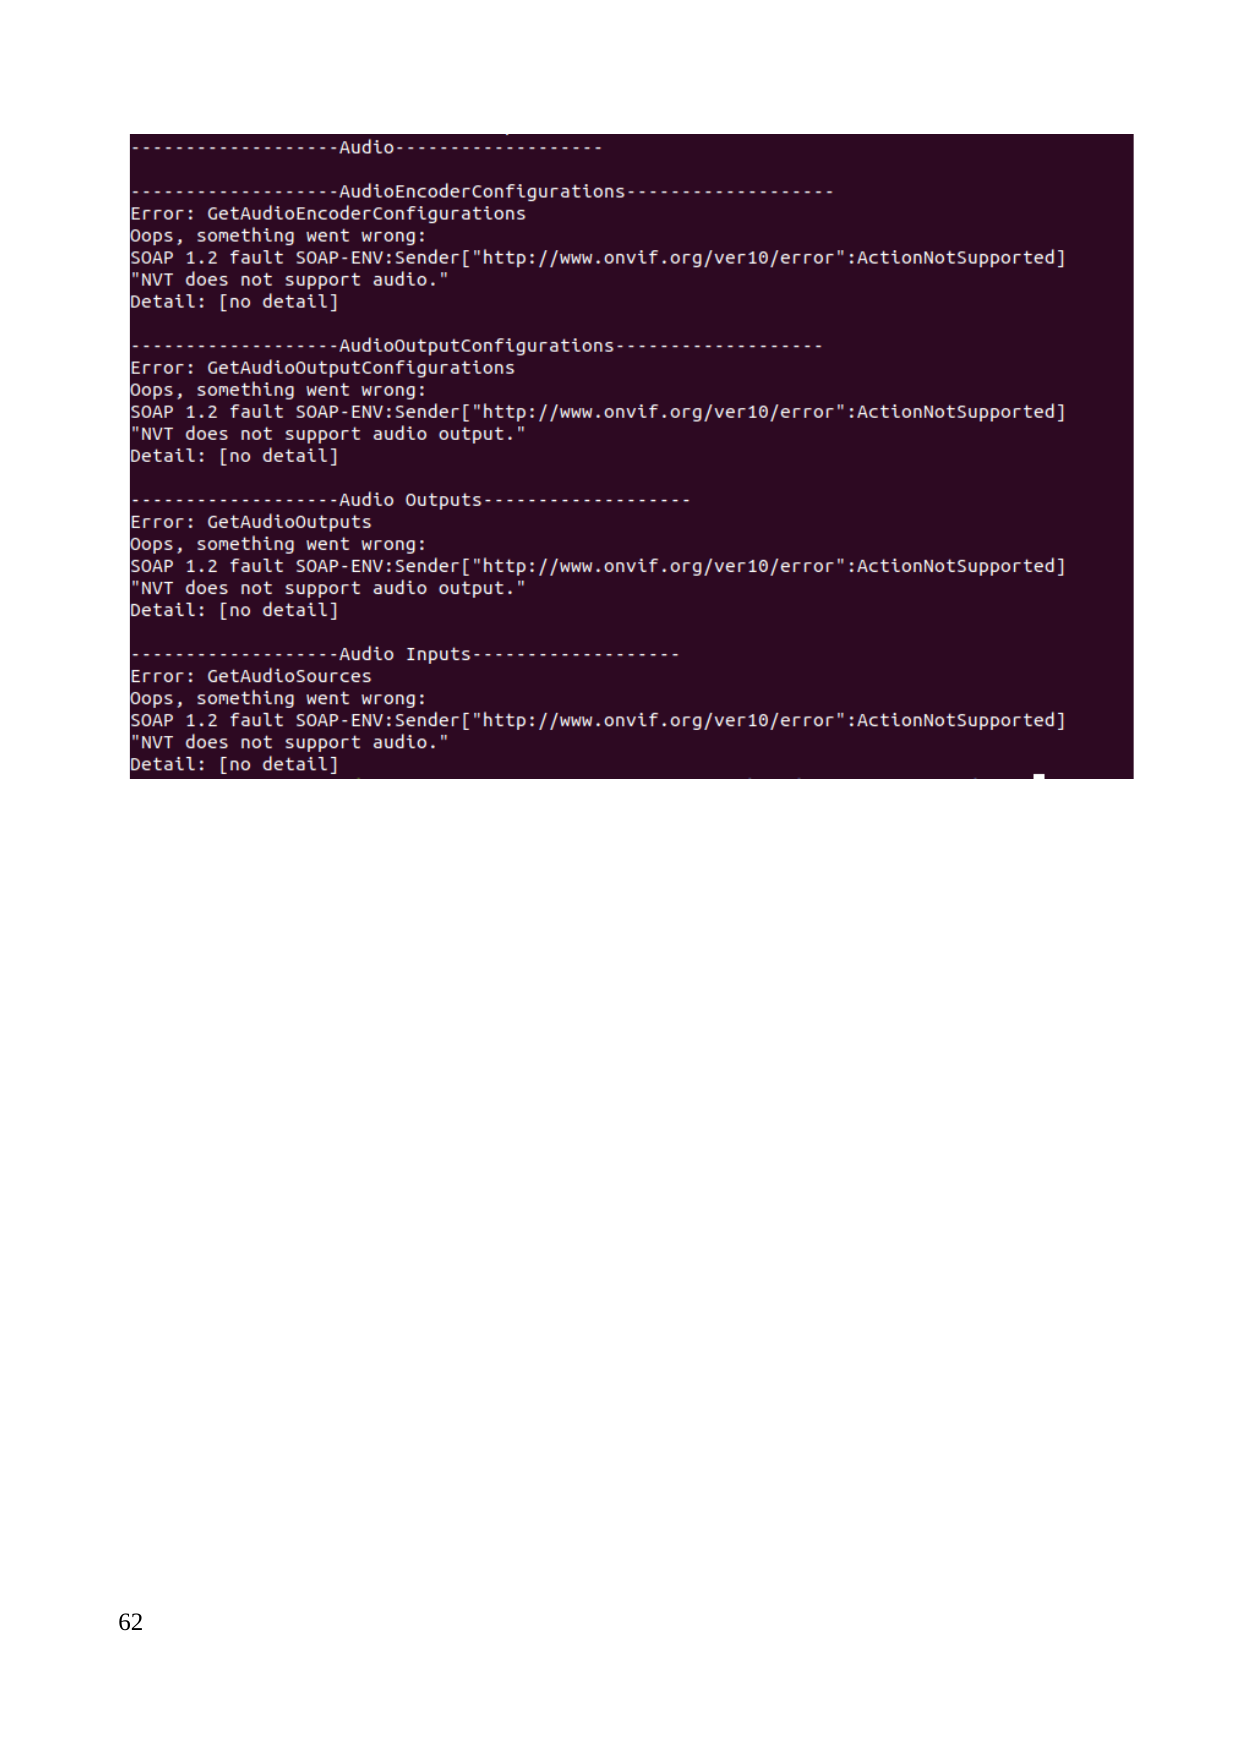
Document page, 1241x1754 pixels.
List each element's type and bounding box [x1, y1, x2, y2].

picture [129, 134, 1134, 779]
